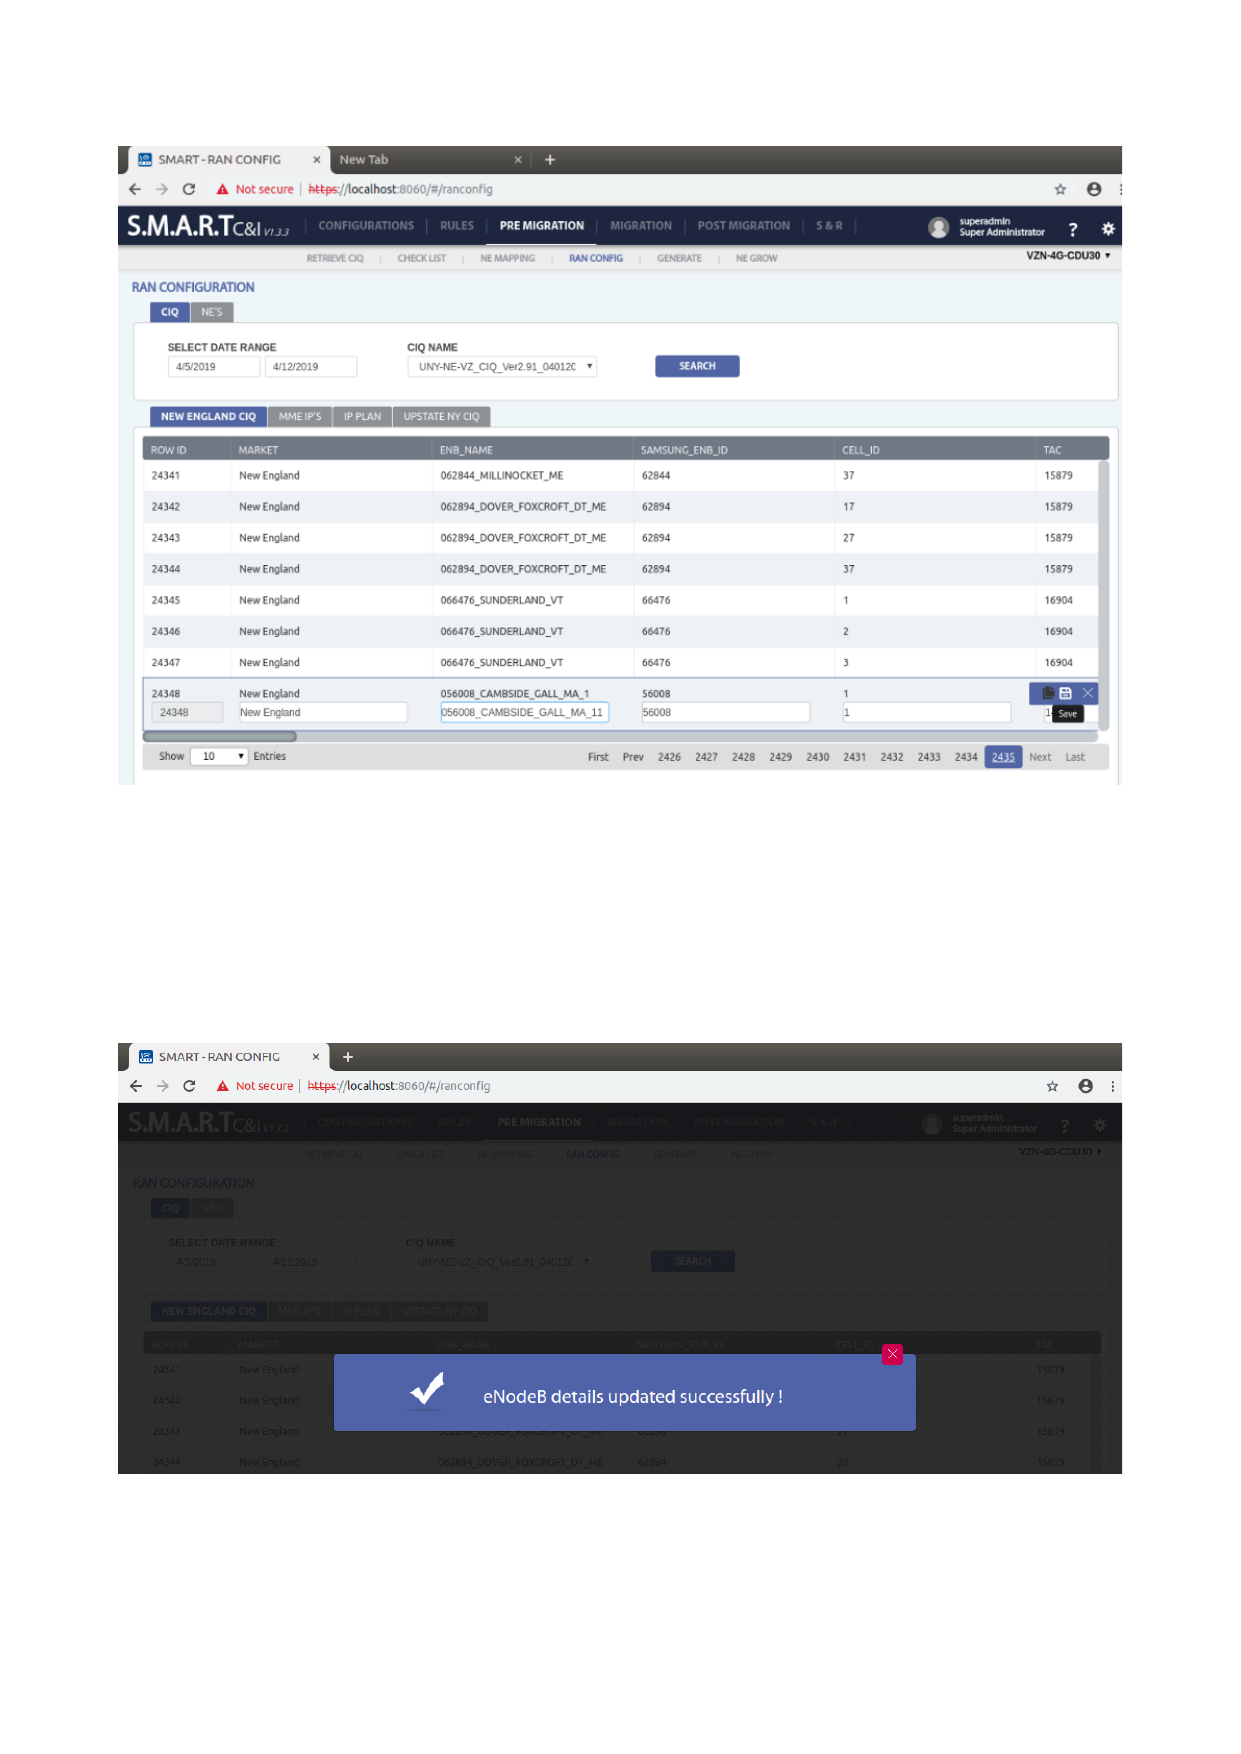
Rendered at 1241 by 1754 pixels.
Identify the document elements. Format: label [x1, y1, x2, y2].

picture [118, 1043, 1123, 1474]
picture [118, 146, 1123, 785]
